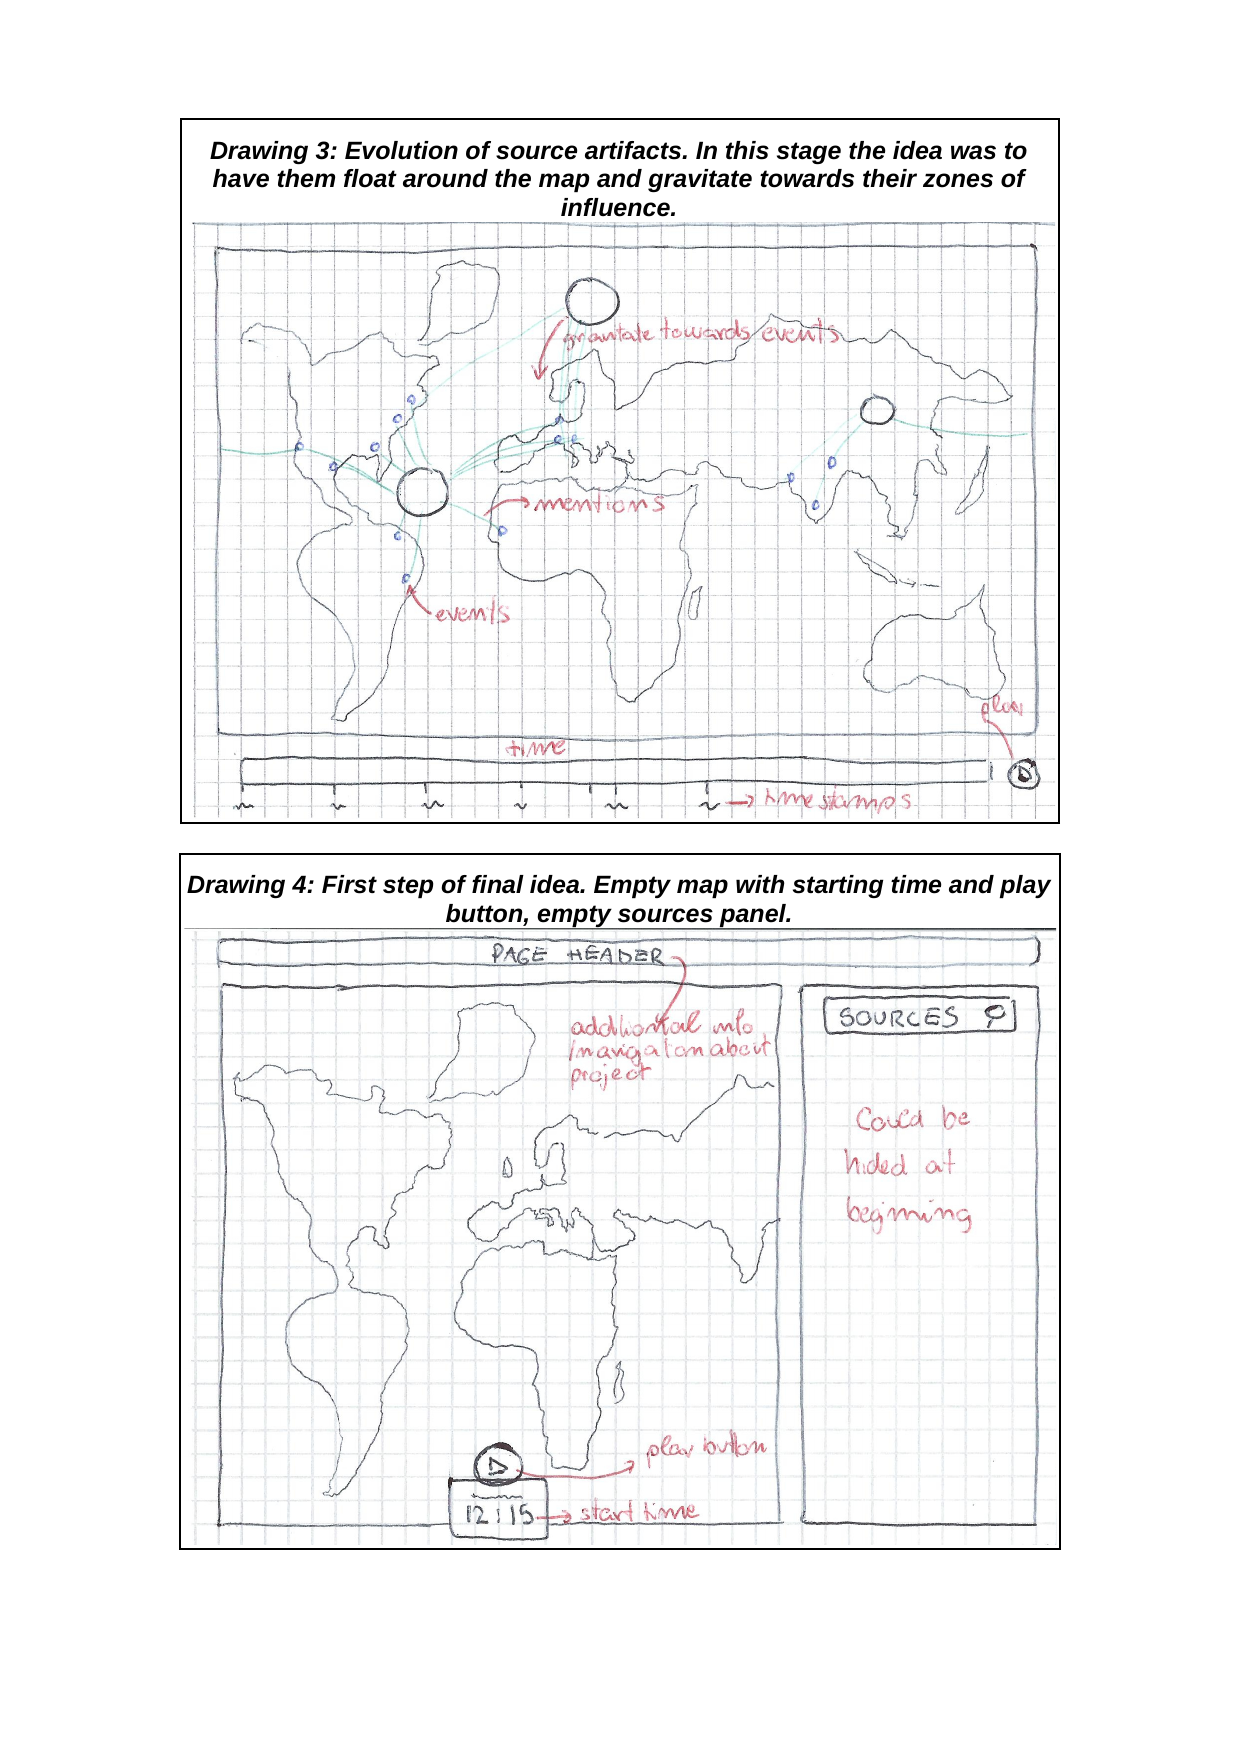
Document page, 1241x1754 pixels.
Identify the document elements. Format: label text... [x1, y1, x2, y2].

picture [184, 928, 1057, 1545]
picture [185, 222, 1055, 819]
text Drawing 3: Evolution of source artifacts. In this stage the idea was to have them float around the map and gravitate towards their zones of influence. [185, 136, 1055, 222]
text Drawing 4: First step of final idea. Empty map with starting time and play button, empty sources panel. [184, 871, 1056, 928]
